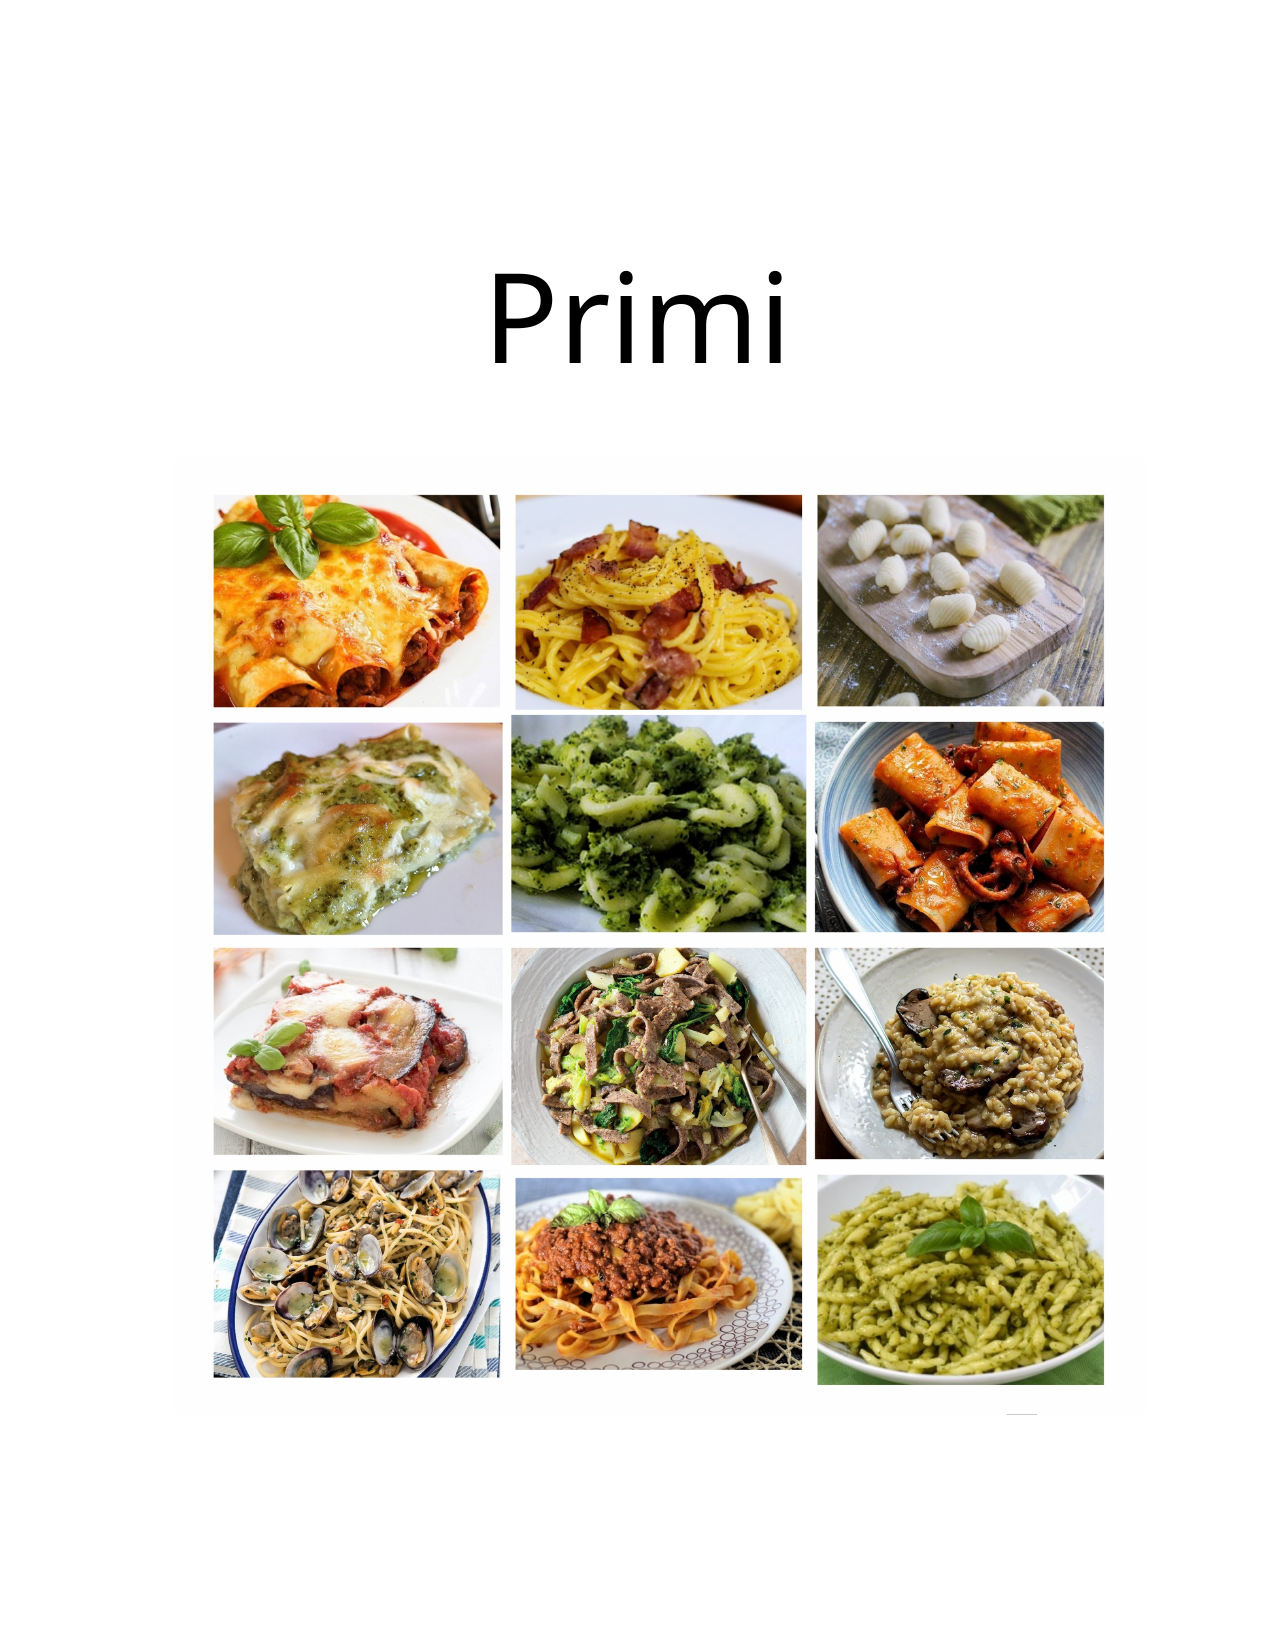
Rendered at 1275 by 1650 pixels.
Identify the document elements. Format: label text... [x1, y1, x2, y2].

text Primi [150, 230, 1125, 400]
picture [170, 458, 1146, 1415]
